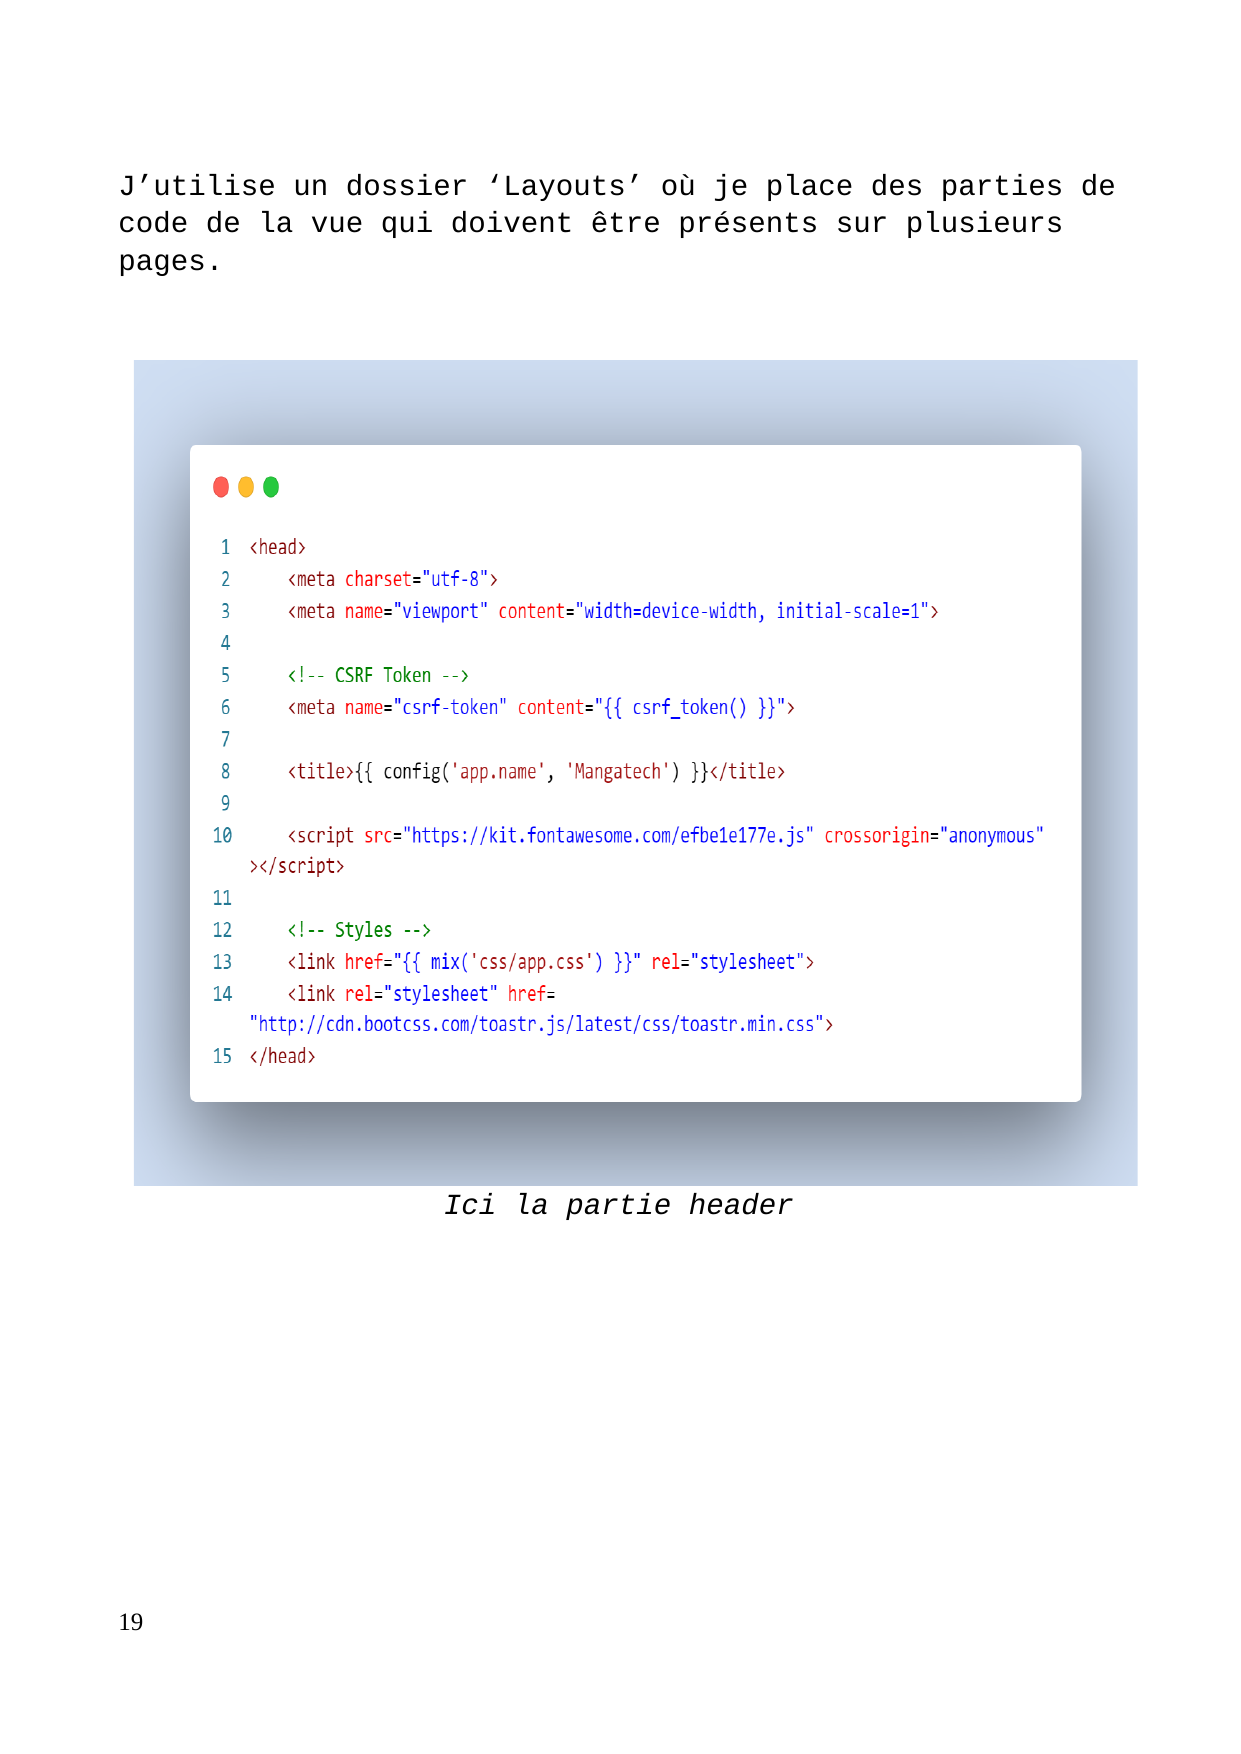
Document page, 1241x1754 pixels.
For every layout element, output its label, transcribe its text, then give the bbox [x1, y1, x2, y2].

picture [133, 360, 1138, 1186]
text Ici la partie header [118, 351, 1122, 1223]
text J’utilise un dossier ‘Layouts’ où je place des parties de code de la vue qui doivent être présents sur plusieurs pages. [118, 171, 1122, 279]
